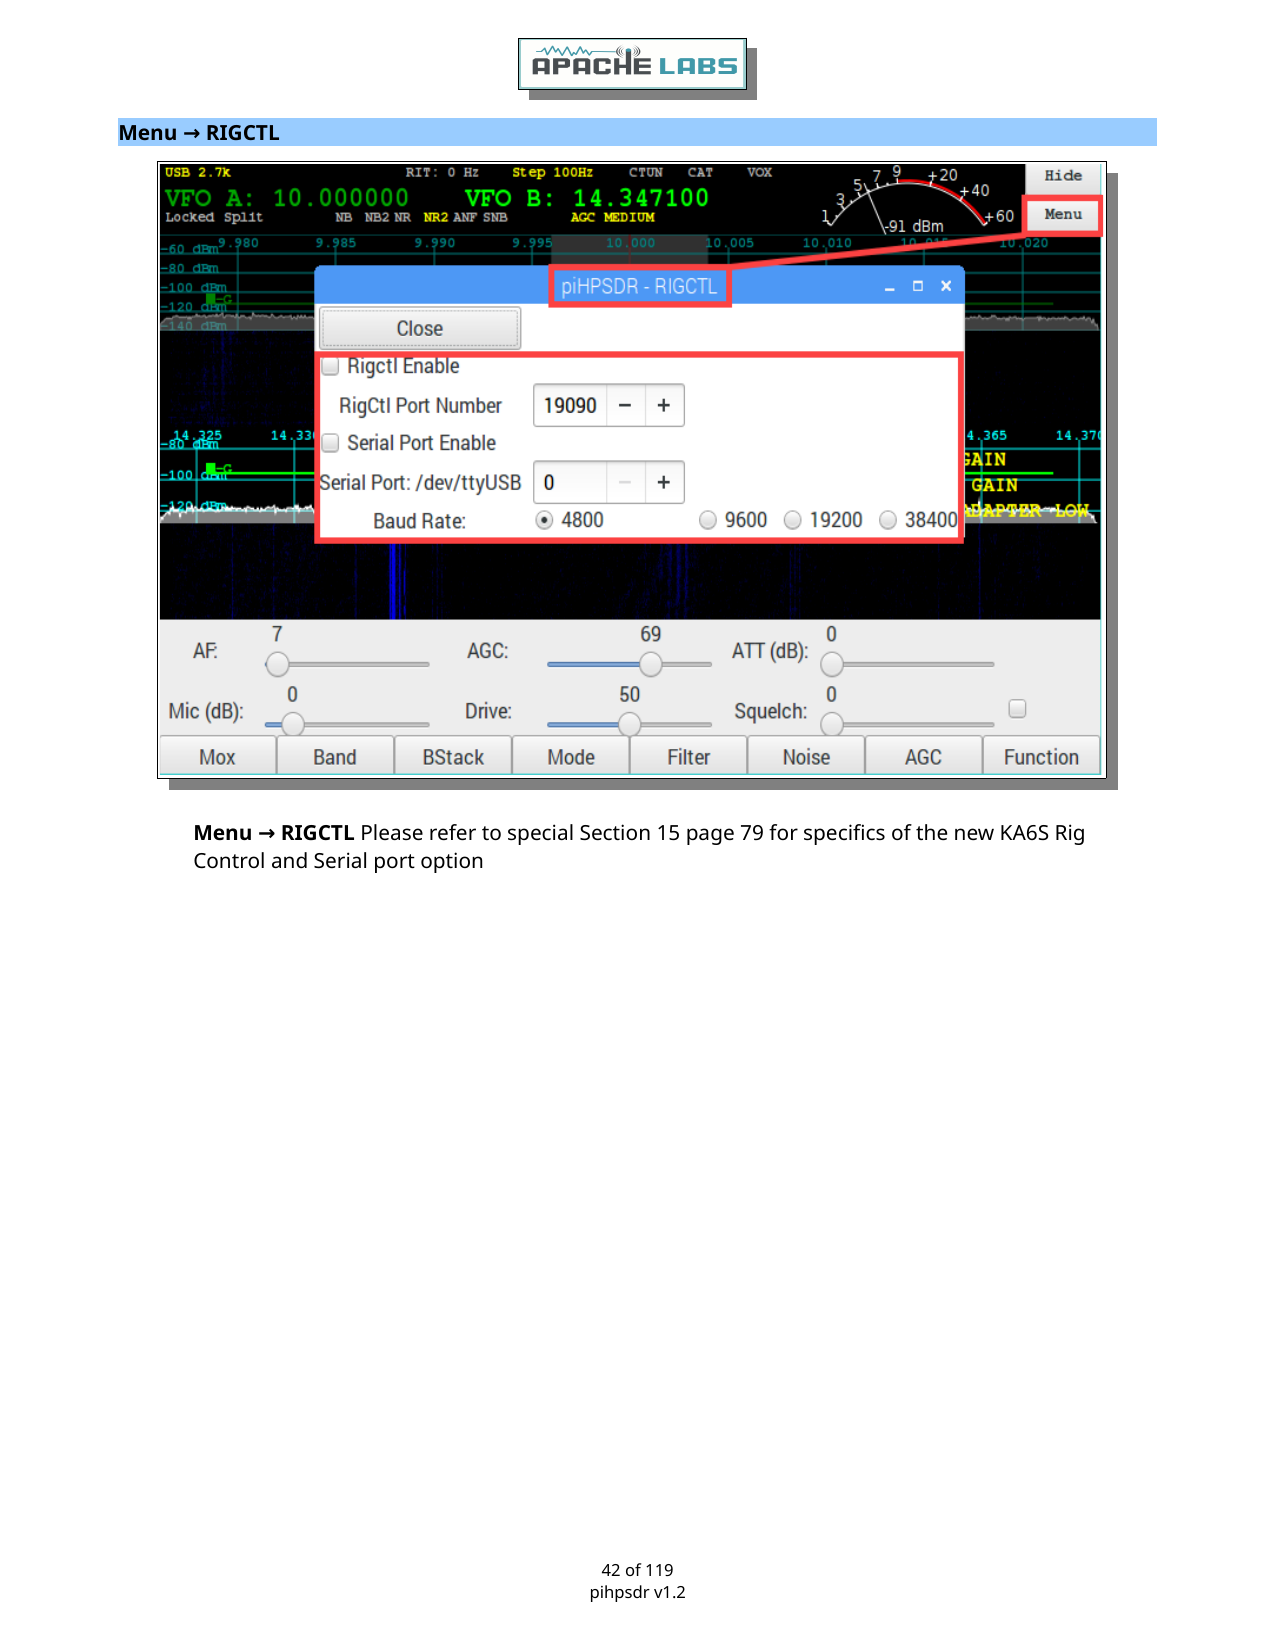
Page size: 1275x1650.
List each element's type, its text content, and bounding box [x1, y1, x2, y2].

list Menu → RIGCTL Please refer to special Section 15 page 79 for specifics of the new KA6S Rig Control and Serial port option [156, 818, 1157, 875]
subtitle Menu → RIGCTL [118, 118, 1157, 146]
picture [521, 40, 744, 87]
picture [159, 164, 1104, 775]
